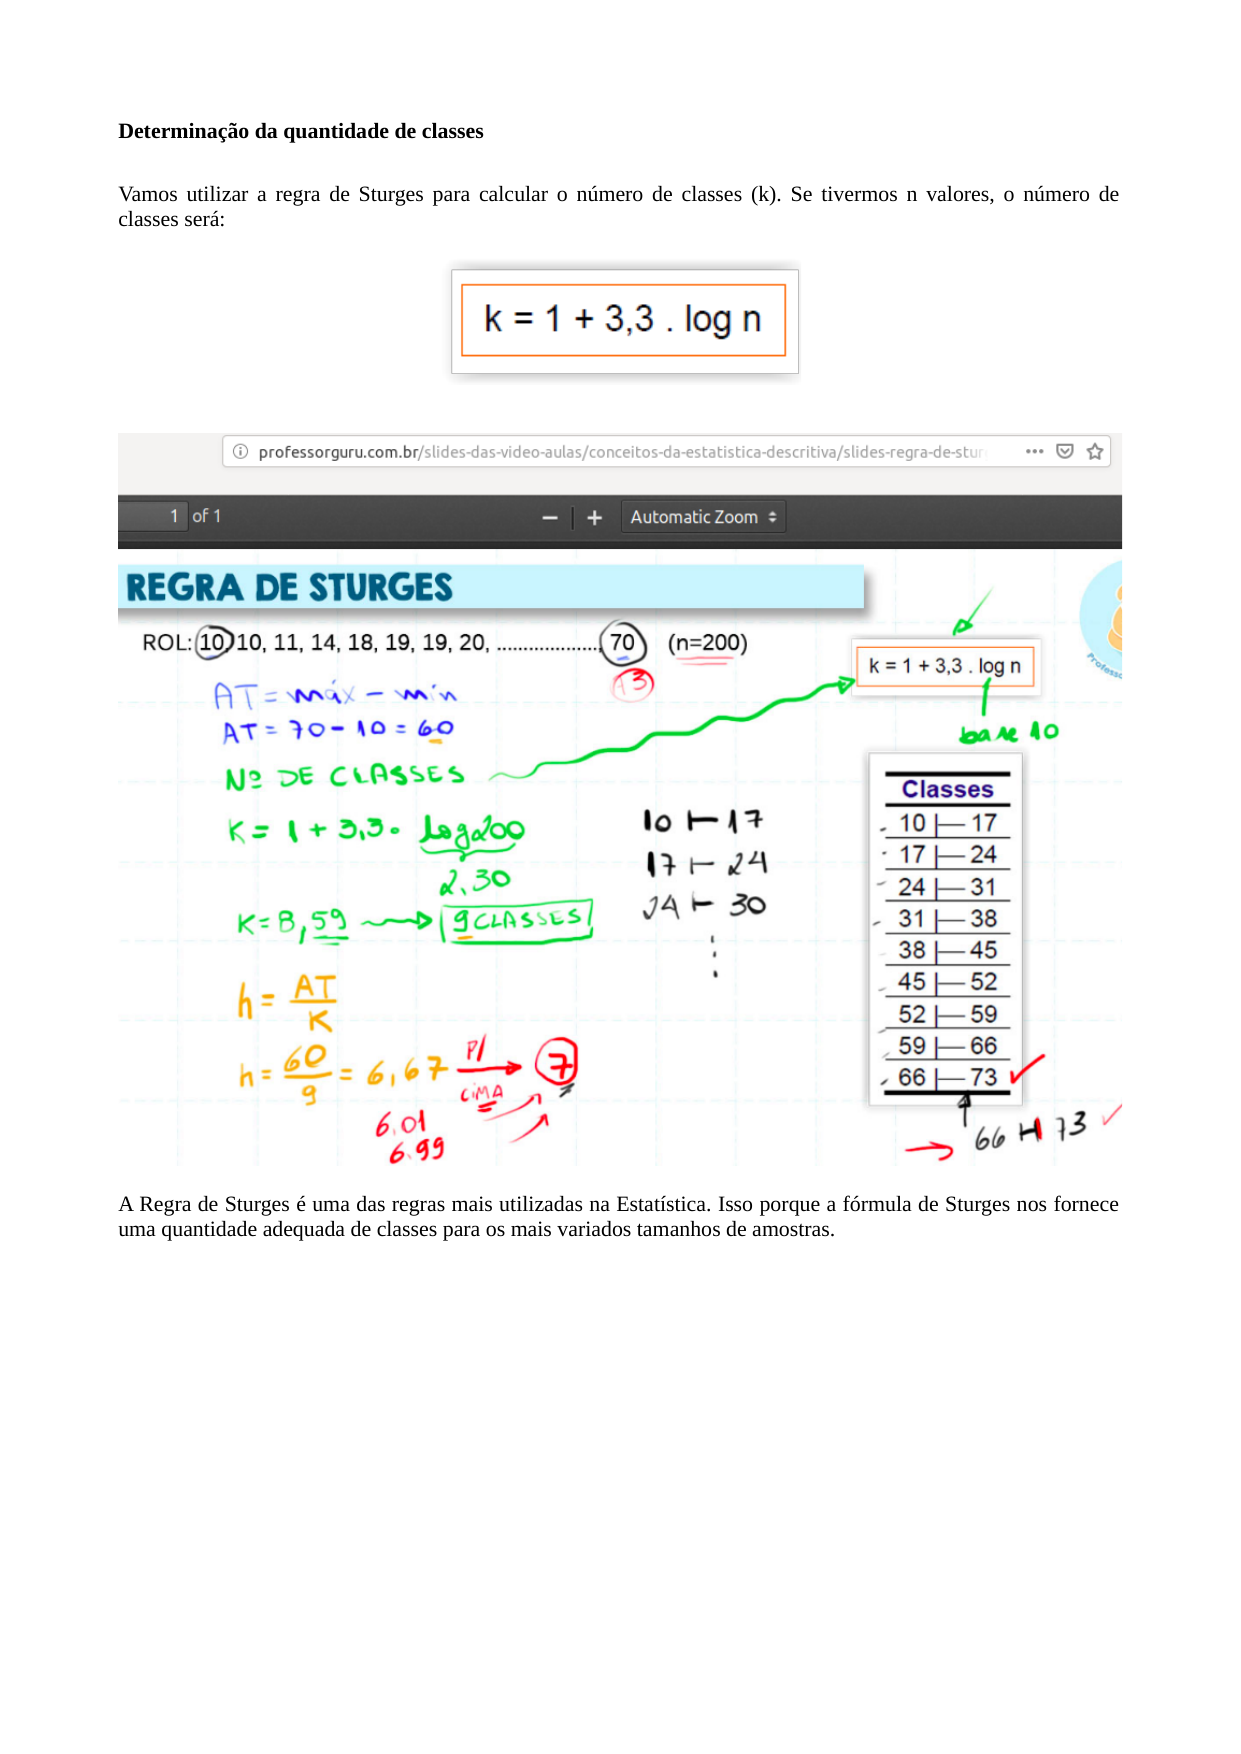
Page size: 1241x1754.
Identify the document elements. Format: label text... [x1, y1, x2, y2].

subtitle Determinação da quantidade de classes [118, 118, 1122, 143]
text Vamos utilizar a regra de Sturges para calcular o número de classes (k). Se tivermos n valores, o número de classes será: [118, 181, 1122, 231]
picture [118, 433, 1123, 1166]
picture [438, 256, 802, 385]
text A Regra de Sturges é uma das regras mais utilizadas na Estatística. Isso porque a fórmula de Sturges nos fornece uma quantidade adequada de classes para os mais variados tamanhos de amostras. [118, 1191, 1122, 1241]
